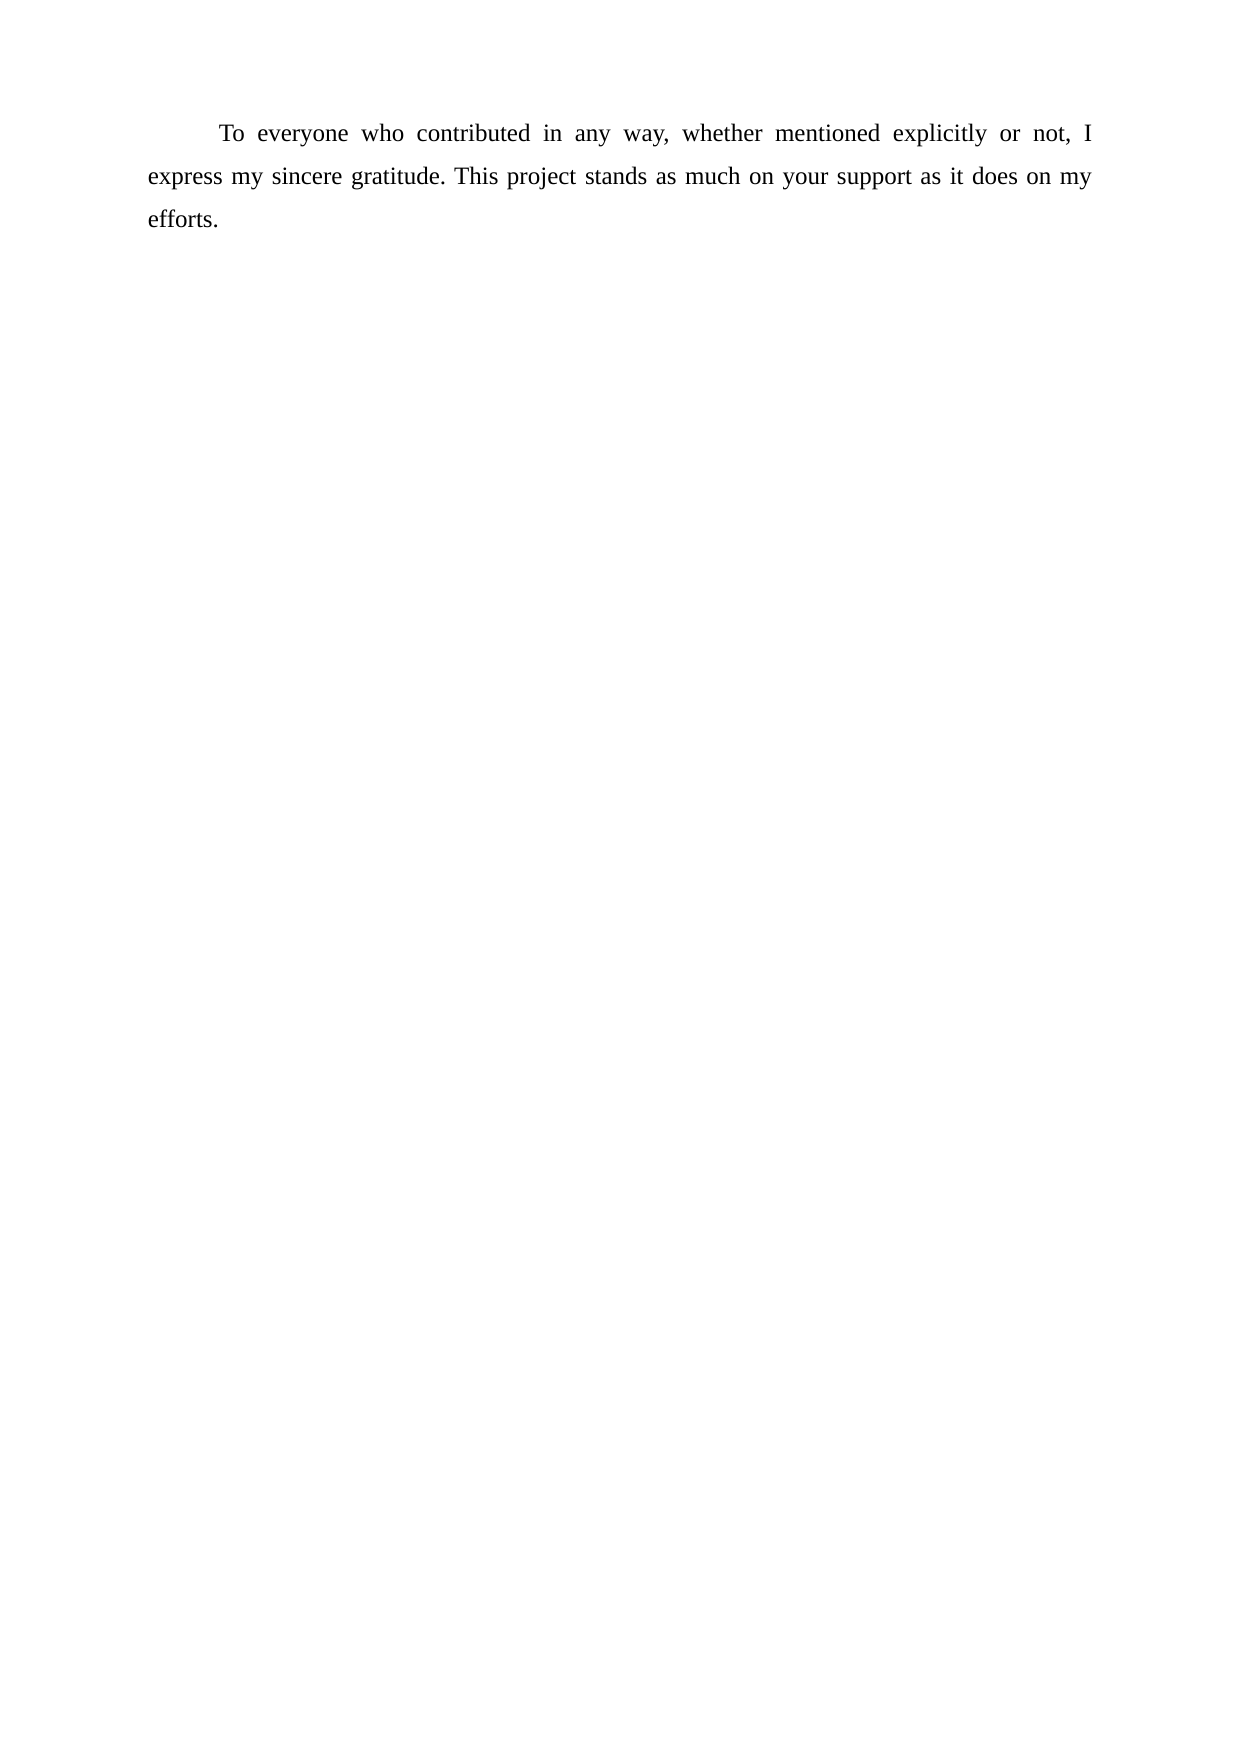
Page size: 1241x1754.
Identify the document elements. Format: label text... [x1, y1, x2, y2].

text To everyone who contributed in any way, whether mentioned explicitly or not, I express my sincere gratitude. This project stands as much on your support as it does on my efforts. [148, 118, 1093, 233]
